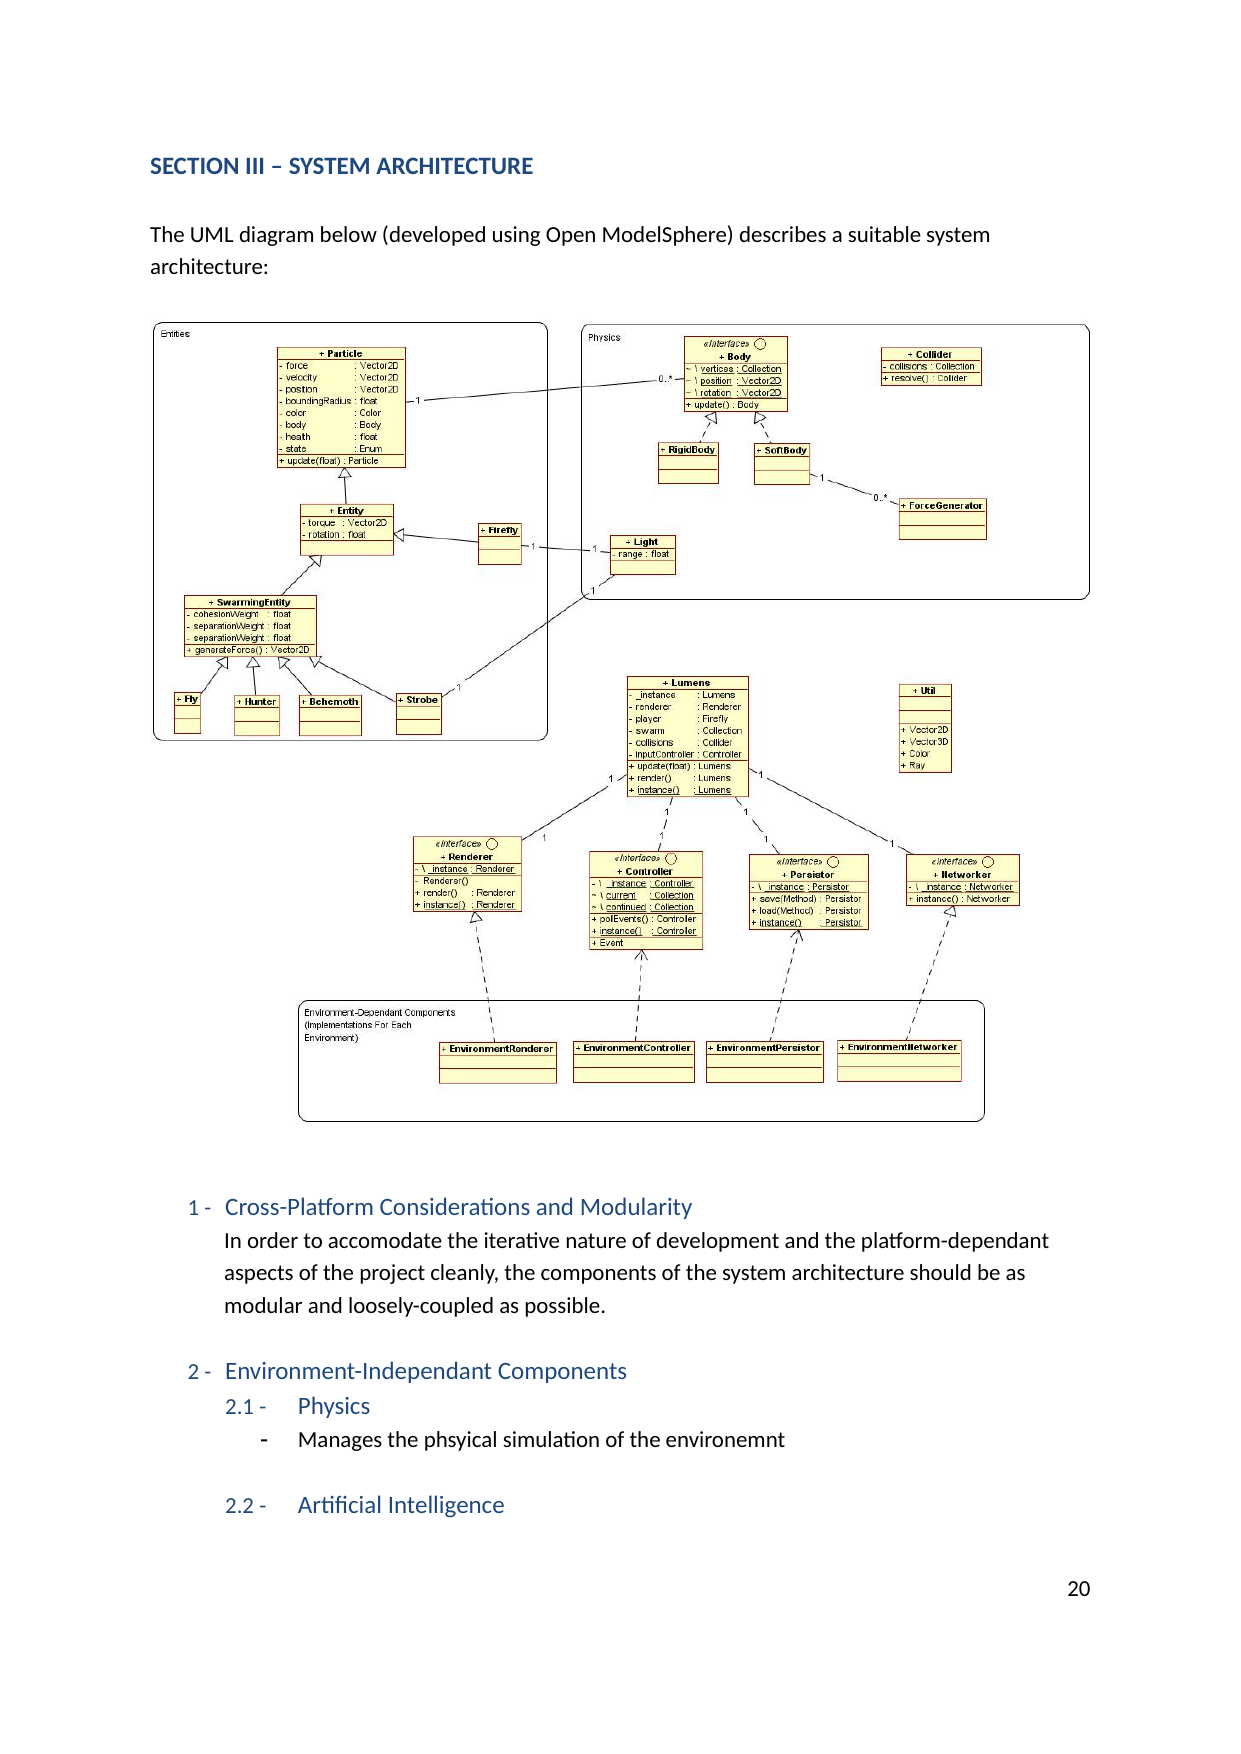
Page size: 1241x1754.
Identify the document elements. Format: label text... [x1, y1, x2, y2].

list Cross-Platform Considerations and Modularity [187, 1191, 1090, 1222]
list Artificial Intelligence [225, 1489, 1090, 1520]
text The UML diagram below (developed using Open ModelSphere) describes a suitable system architecture: [150, 220, 1090, 280]
picture [150, 319, 1091, 1123]
subtitle SECTION III – SYSTEM ARCHITECTURE [150, 150, 1090, 181]
text In order to accomodate the iterative nature of development and the platform-dependant aspects of the project cleanly, the components of the system architecture should be as modular and loosely-coupled as possible. [224, 1226, 1090, 1319]
list Environment-Independant Components [187, 1355, 1090, 1386]
list Physics [225, 1390, 1090, 1421]
list Manages the phsyical simulation of the environemnt [260, 1425, 1090, 1453]
